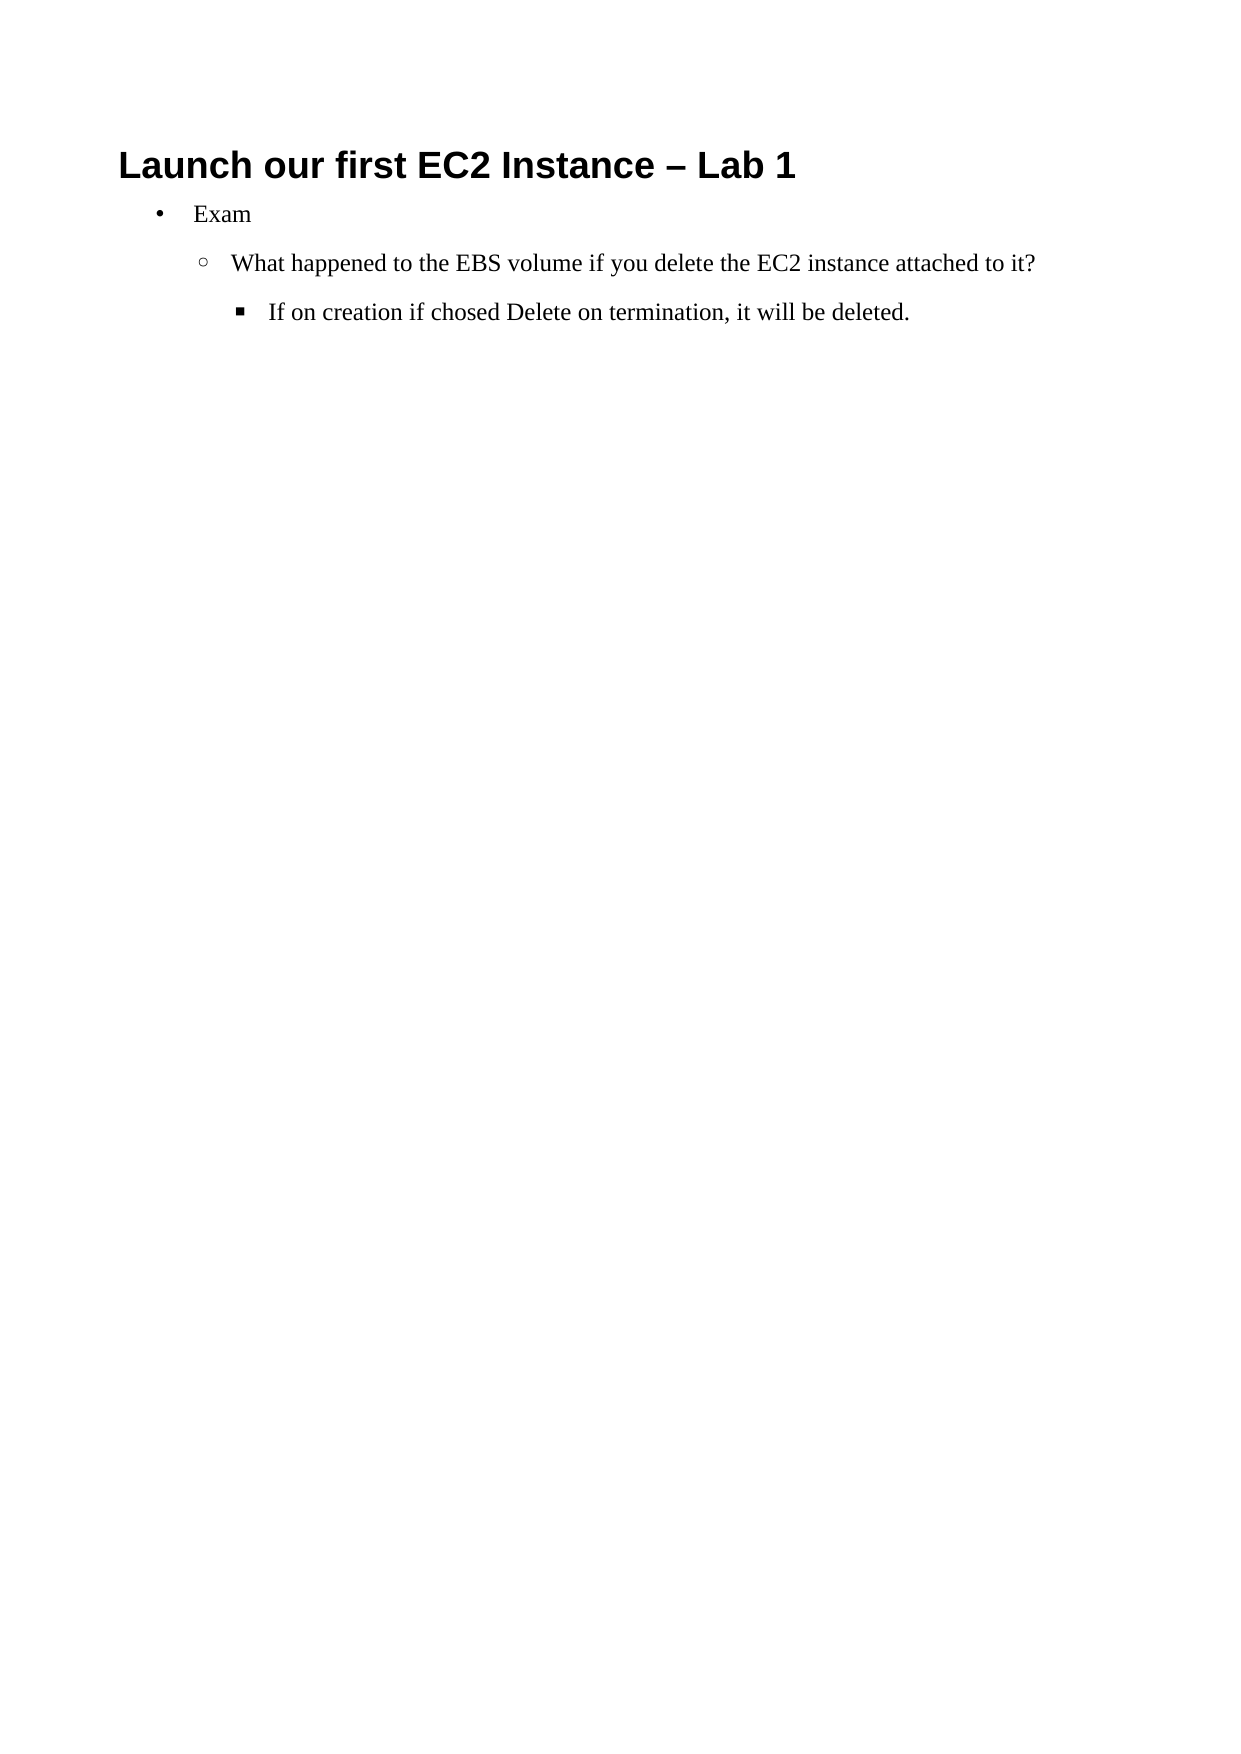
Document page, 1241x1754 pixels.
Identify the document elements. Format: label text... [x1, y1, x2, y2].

list Exam [156, 199, 1122, 228]
list If on creation if chosed Delete on termination, it will be deleted. [231, 297, 1122, 326]
subtitle Launch our first EC2 Instance – Lab 1 [118, 143, 1122, 187]
list What happened to the EBS volume if you delete the EC2 instance attached to it? [193, 248, 1122, 277]
